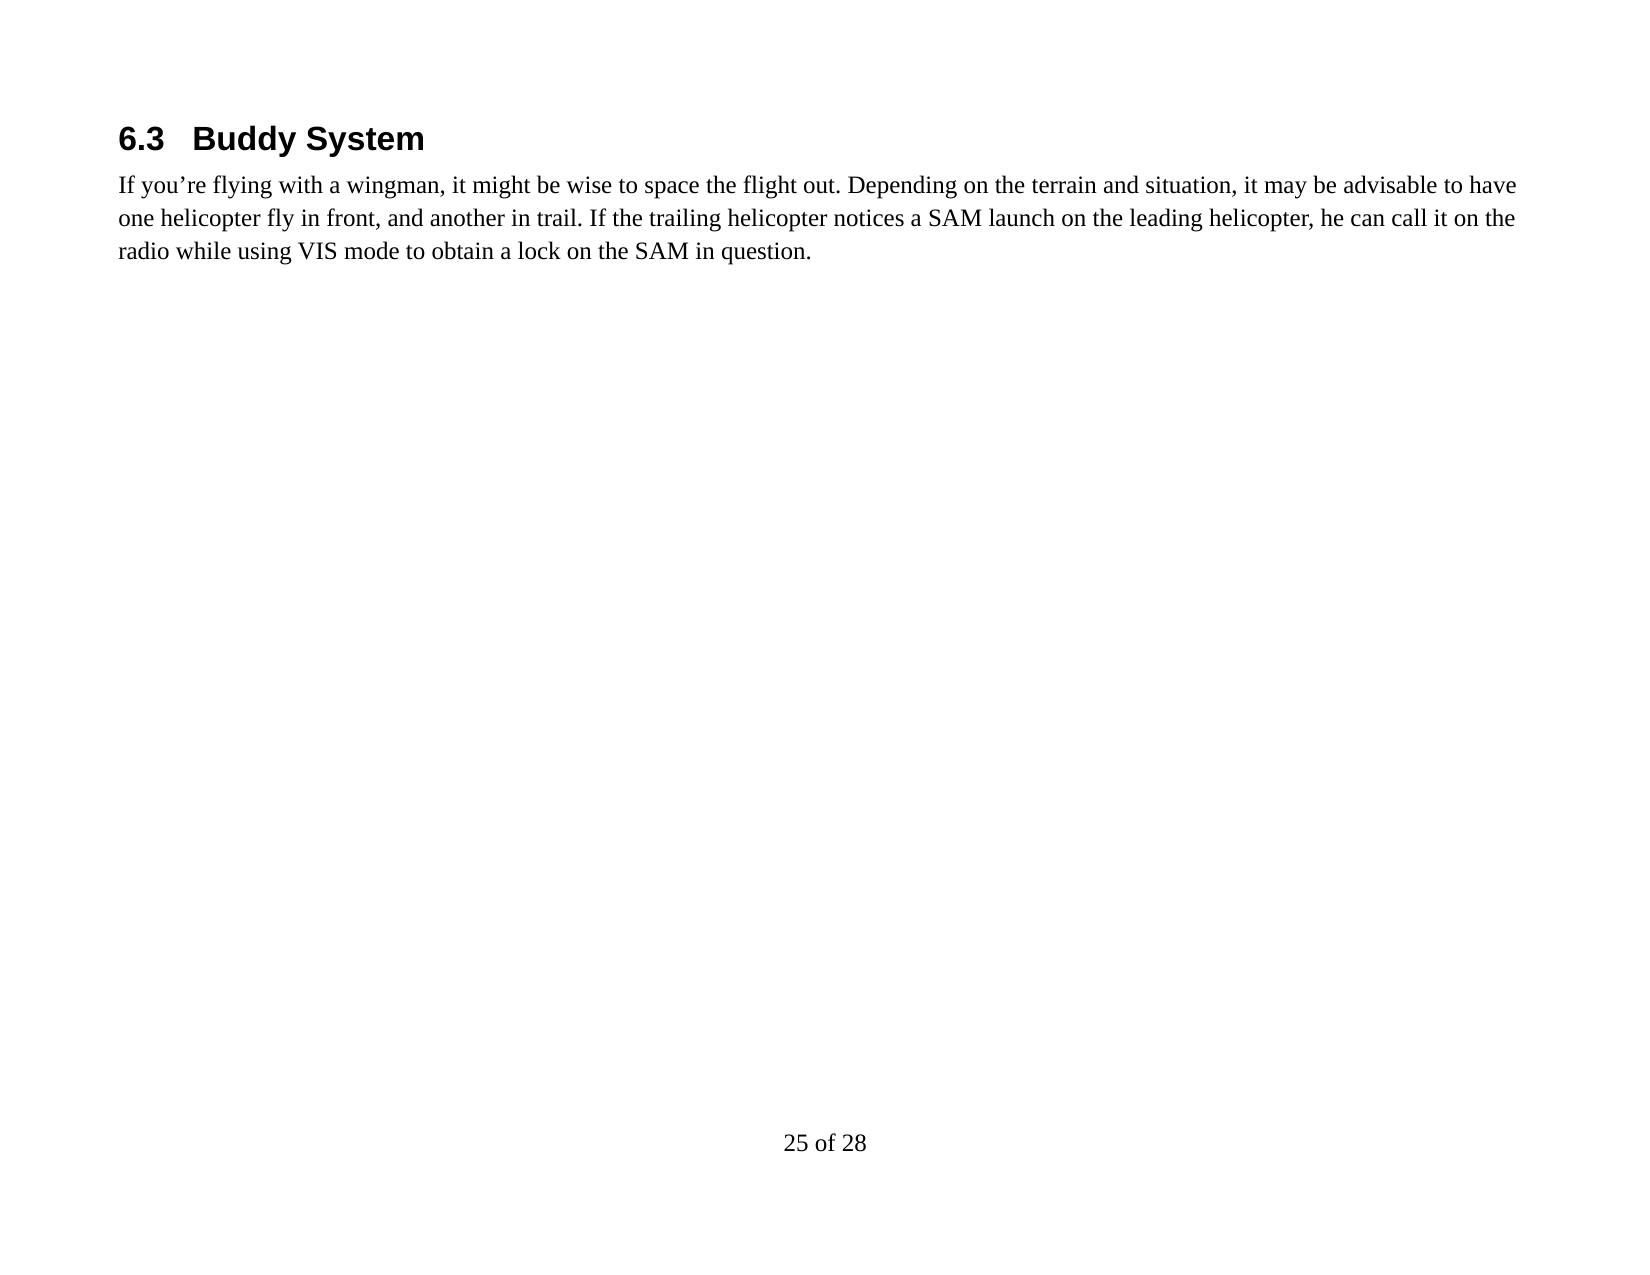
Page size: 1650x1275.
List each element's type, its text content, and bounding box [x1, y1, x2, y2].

subtitle Buddy System [118, 118, 1532, 157]
text If you’re flying with a wingman, it might be wise to space the flight out. Depending on the terrain and situation, it may be advisable to have one helicopter fly in front, and another in trail. If the trailing helicopter notices a SAM launch on the leading helicopter, he can call it on the radio while using VIS mode to obtain a lock on the SAM in question. [118, 170, 1532, 264]
